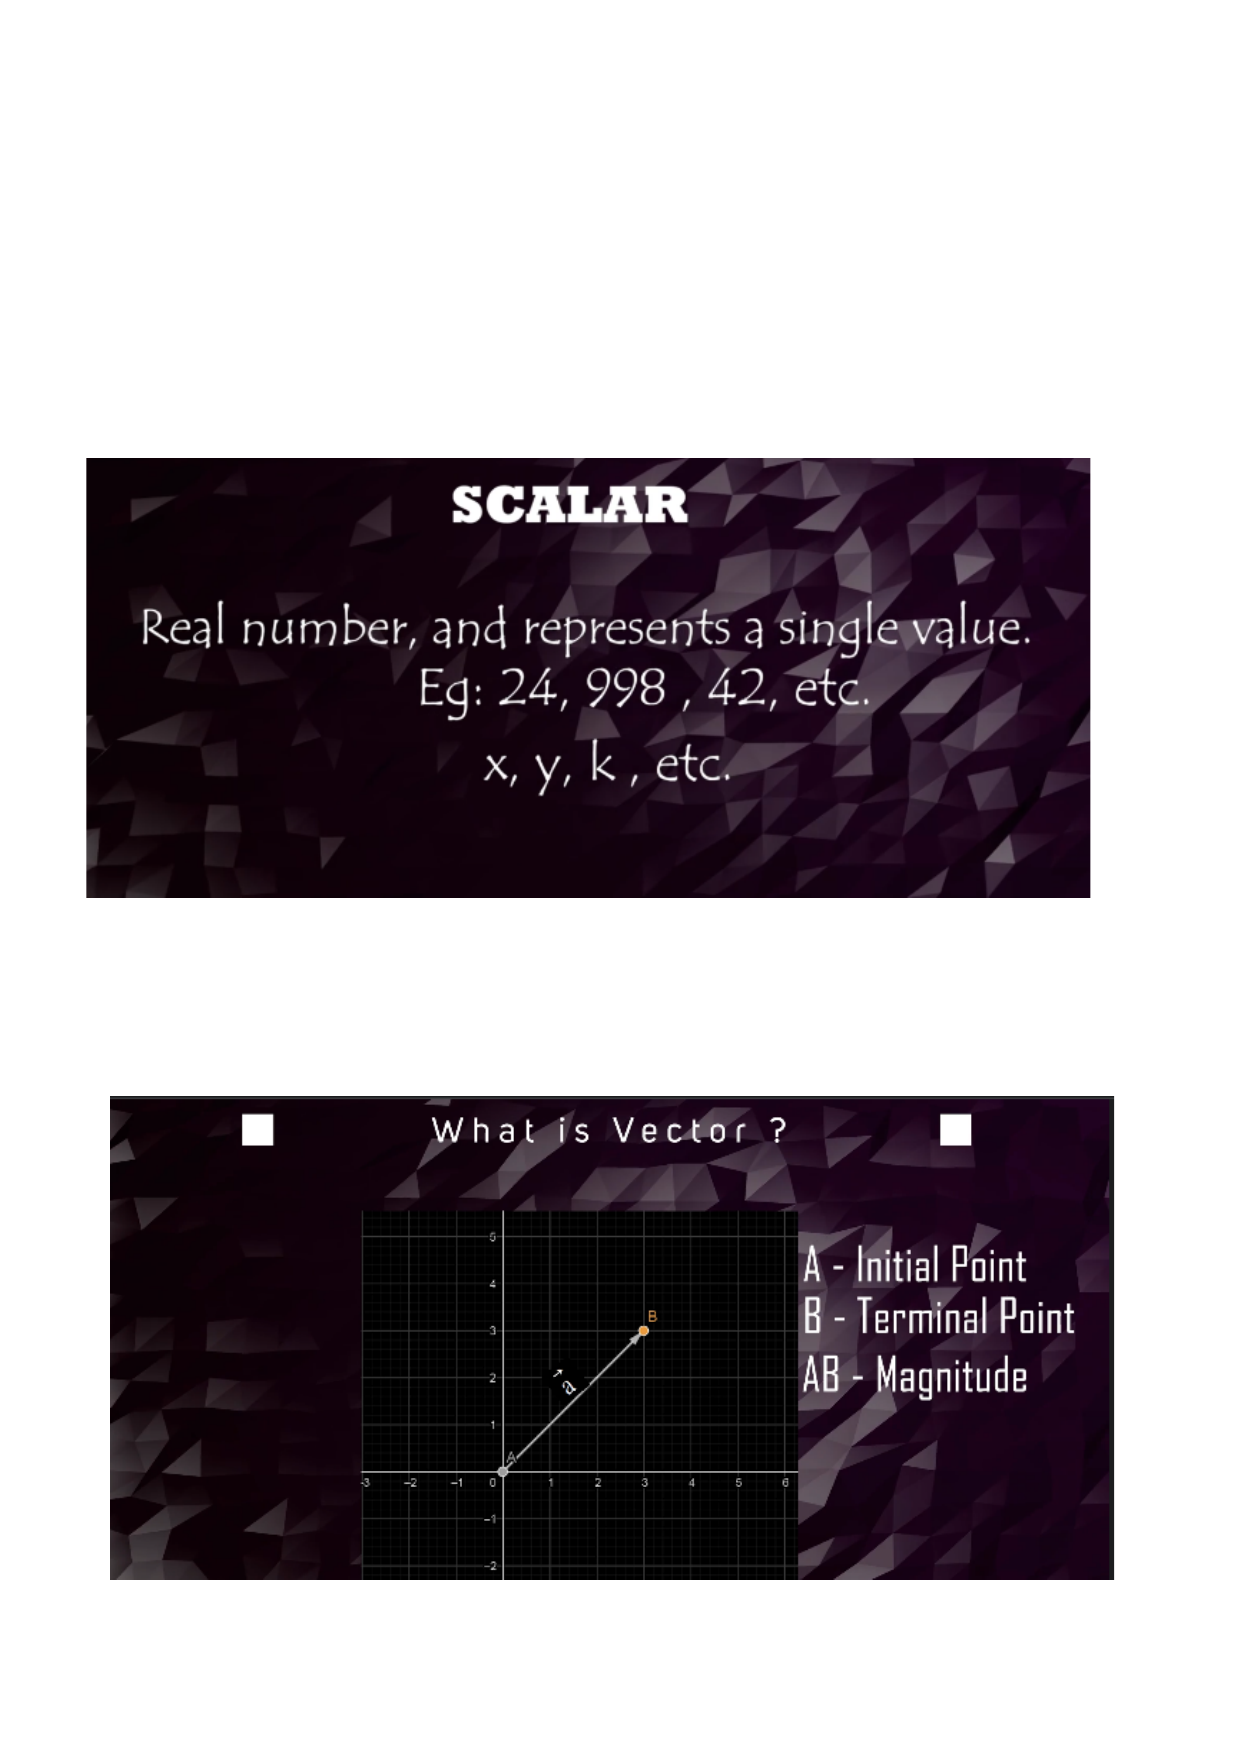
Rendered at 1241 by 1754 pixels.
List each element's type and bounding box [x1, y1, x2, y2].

picture [110, 1096, 1115, 1580]
picture [86, 458, 1091, 898]
